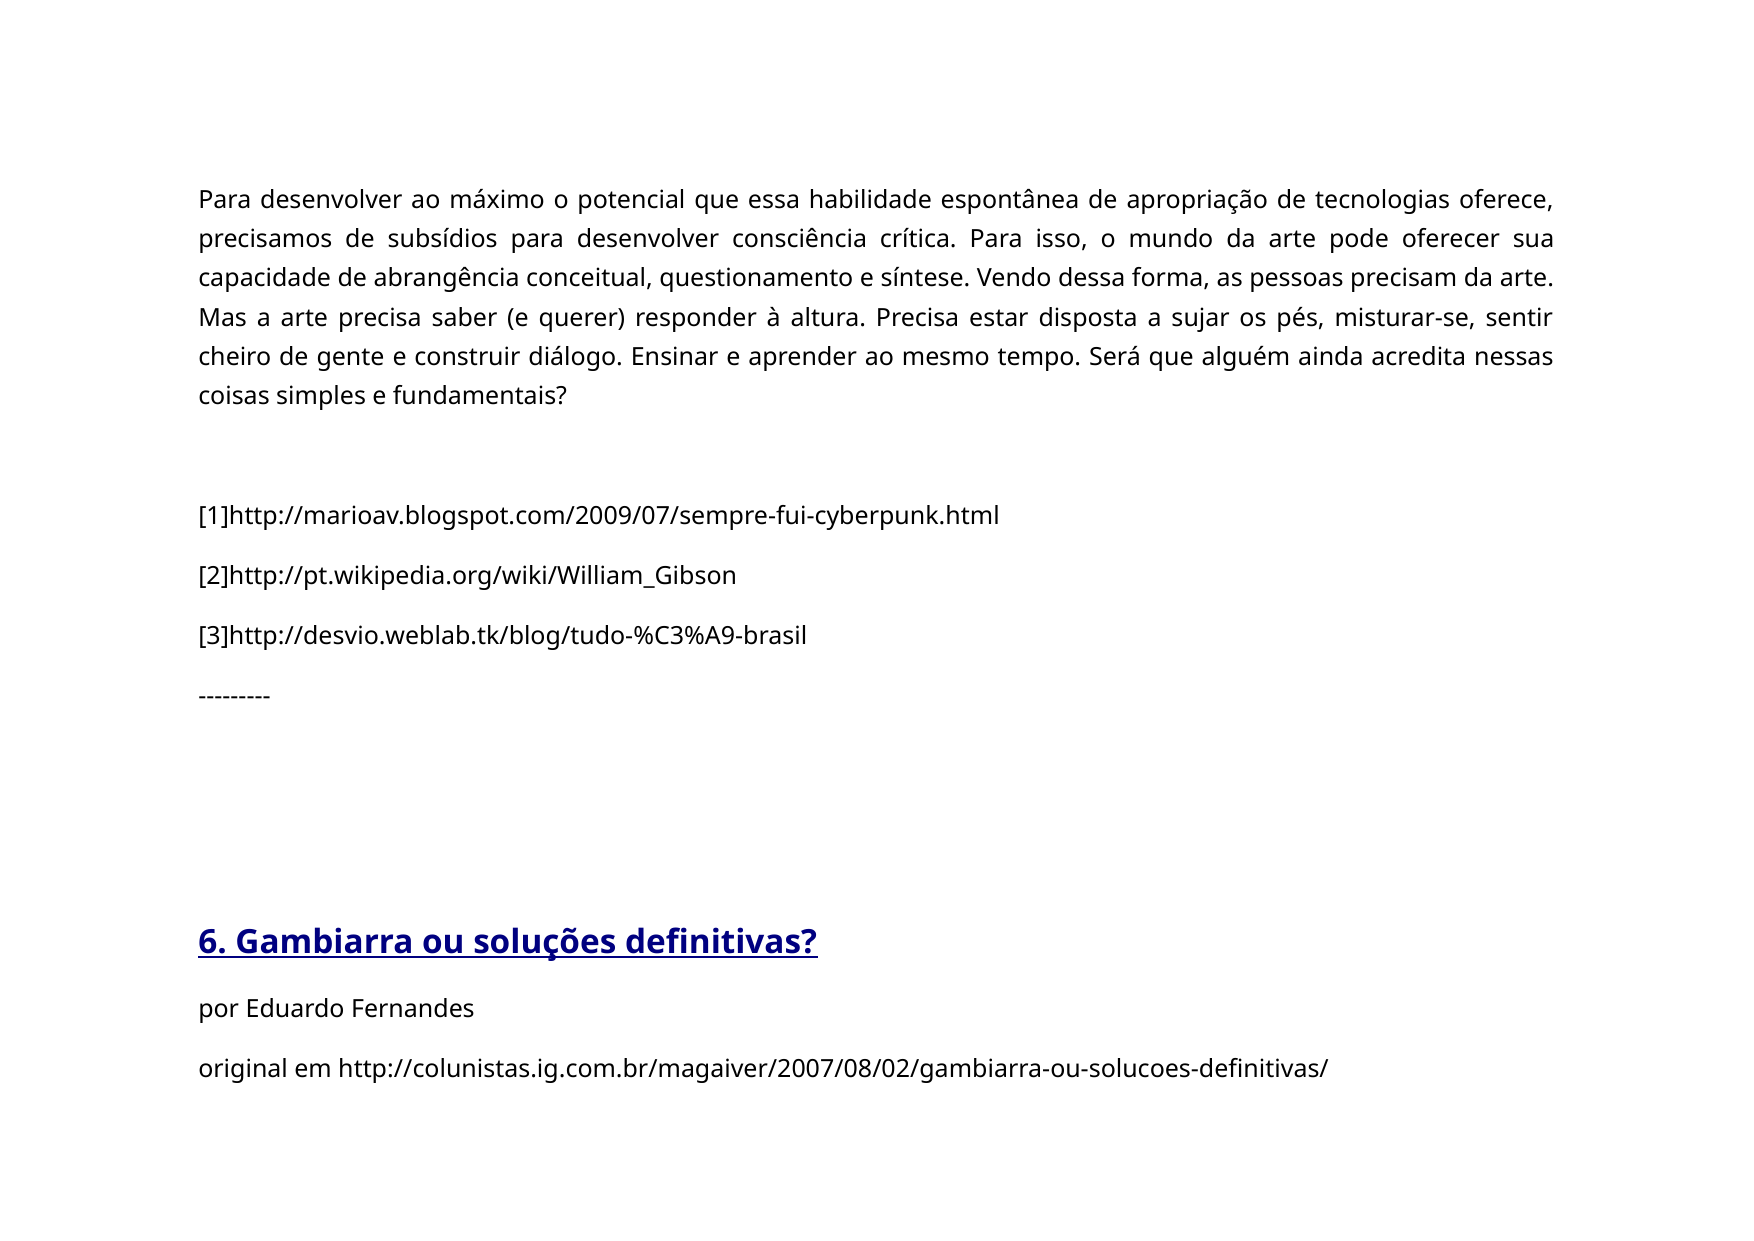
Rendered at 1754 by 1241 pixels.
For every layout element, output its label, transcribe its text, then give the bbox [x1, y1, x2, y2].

text por Eduardo Fernandes [198, 991, 1556, 1024]
text [1]http://marioav.blogspot.com/2009/07/sempre-fui-cyberpunk.html [198, 497, 1556, 532]
text 6. Gambiarra ou soluções definitivas? [198, 917, 1556, 963]
text original em http://colunistas.ig.com.br/magaiver/2007/08/02/gambiarra-ou-solucoes-definitivas/ [198, 1051, 1556, 1084]
text Para desenvolver ao máximo o potencial que essa habilidade espontânea de apropriação de tecnologias oferece, precisamos de subsídios para desenvolver consciência crítica. Para isso, o mundo da arte pode oferecer sua capacidade de abrangência conceitual, questionamento e síntese. Vendo dessa forma, as pessoas precisam da arte. Mas a arte precisa saber (e querer) responder à altura. Precisa estar disposta a sujar os pés, misturar-se, sentir cheiro de gente e construir diálogo. Ensinar e aprender ao mesmo tempo. Será que alguém ainda acredita nessas coisas simples e fundamentais? [198, 182, 1556, 412]
text [3]http://desvio.weblab.tk/blog/tudo-%C3%A9-brasil [198, 617, 1556, 652]
text [2]http://pt.wikipedia.org/wiki/William_Gibson [198, 557, 1556, 592]
text --------- [198, 677, 1556, 712]
